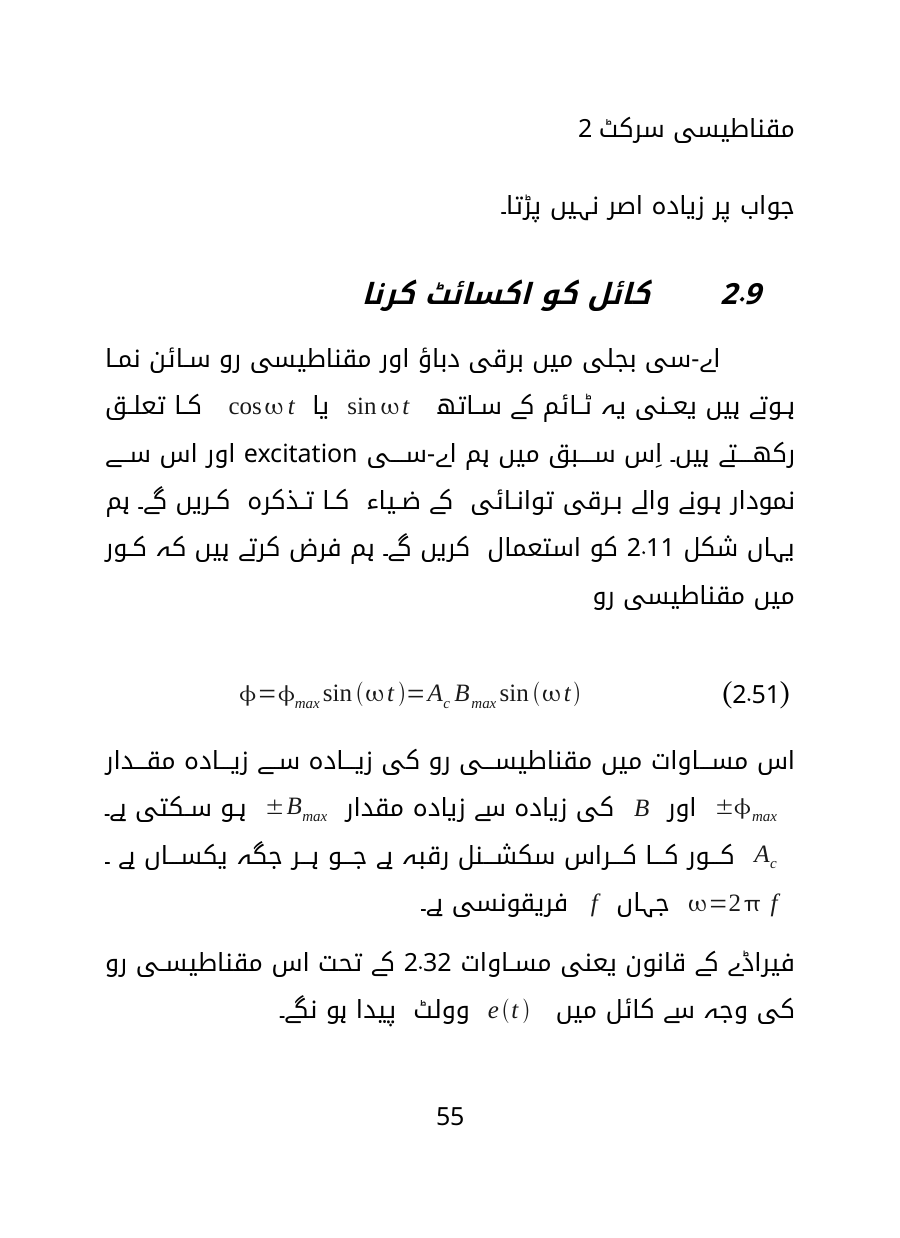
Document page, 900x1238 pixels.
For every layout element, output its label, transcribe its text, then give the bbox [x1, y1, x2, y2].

text فیراڈے کے قانون یعنی مساوات 2.32 کے تحت اس مقناطیسی رو کی وجہ سے کائل میں وولٹ پیدا ہو نگے۔ [105, 939, 795, 1034]
table_header (2.51) [706, 666, 795, 737]
text کسی بھی شہ میں اور کے تعلق کو گراف کے ذریعہ سے پیش کیا جاتا ہے۔ ایسا ہی ایک گراف شکل 2.10 میں دکھایا گیا ہے۔ گراف کو دیکھا جائے توکے کسی ایک مقدار کے لئےکے دو مقدار ہیں۔ اگر مقناطیسی رو بڑھ رہا ہو تو، گراف میں نیچے سے اُوپر جانے والی لکیر، اِس میں اور کے تعلق کو پیش کرتی ہے اور اگر مقناطیسی رو کم ہو رہا ہو تو، اوپر سے نیچے آنے والی لکیر، اِس تعلق کو پیش کرتی ہے۔ چونکہ ، لہٰذا کے مقدار تبدیل ہونے سے بھی تبدیل ہوتا ہے۔ باوجود اِس کے ہم مقناطیسی سرکٹوں میں یہ تصور کرتے ہیں کہ ایک مقررہ ہے۔ یہ تصور کر لینے سے عموماً جواب پر زیادہ اصر نہیں پڑتا۔ [105, 182, 795, 230]
table_header [105, 666, 706, 737]
text اے-سی بجلی میں برقی دباؤ اور مقناطیسی رو سائن نما ہوتے ہیں یعنی یہ ٹائم کے ساتھ یا کا تعلق رکھتے ہیں۔ اِس سبق میں ہم اے-سی excitation اور اس سے نمودار ہونے والے برقی توانائی کے ضیاء کا تذکرہ کریں گے۔ ہم یہاں شکل 2.11 کو استعمال کریں گے۔ ہم فرض کرتے ہیں کہ کور میں مقناطیسی رو [105, 335, 795, 619]
text اس مساوات میں مقناطیسی رو کی زیادہ سے زیادہ مقداراورکی زیادہ سے زیادہ مقدارہو سکتی ہے۔کور کا کراس سکشنل رقبہ ہے جو ہر جگہ یکساں ہے ۔جہاںفریقونسی ہے۔ [105, 737, 795, 927]
subtitle کائل کو اکسائٹ کرنا [105, 267, 720, 323]
